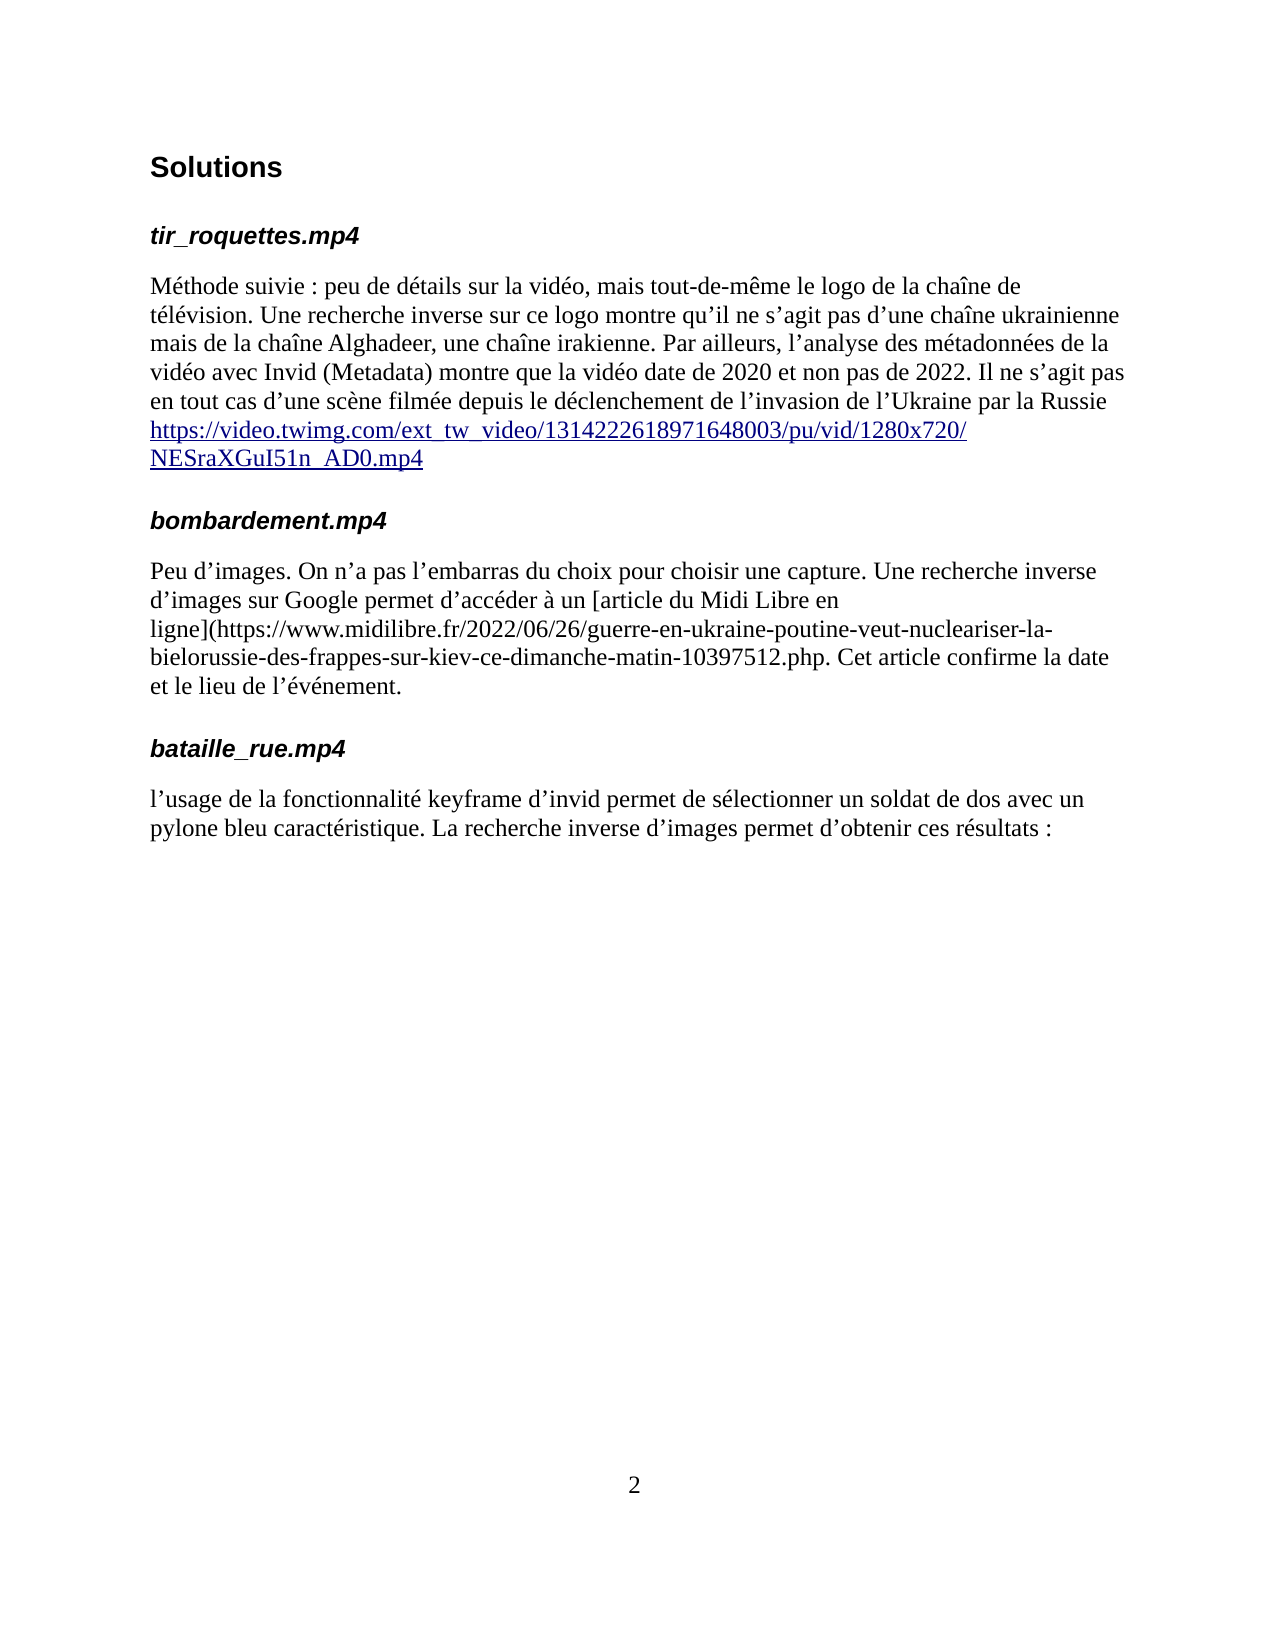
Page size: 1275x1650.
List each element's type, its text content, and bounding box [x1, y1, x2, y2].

subtitle bataille_rue.mp4 [150, 734, 1125, 762]
text l’usage de la fonctionnalité keyframe d’invid permet de sélectionner un soldat de dos avec un pylone bleu caractéristique. La recherche inverse d’images permet d’obtenir ces résultats : [150, 784, 1125, 841]
subtitle bombardement.mp4 [150, 506, 1125, 535]
text Peu d’images. On n’a pas l’embarras du choix pour choisir une capture. Une recherche inverse d’images sur Google permet d’accéder à un [article du Midi Libre en ligne](https://www.midilibre.fr/2022/06/26/guerre-en-ukraine-poutine-veut-nucleariser-la-bielorussie-des-frappes-sur-kiev-ce-dimanche-matin-10397512.php. Cet article confirme la date et le lieu de l’événement. [150, 556, 1125, 700]
text Méthode suivie : peu de détails sur la vidéo, mais tout-de-même le logo de la chaîne de télévision. Une recherche inverse sur ce logo montre qu’il ne s’agit pas d’une chaîne ukrainienne mais de la chaîne Alghadeer, une chaîne irakienne. Par ailleurs, l’analyse des métadonnées de la vidéo avec Invid (Metadata) montre que la vidéo date de 2020 et non pas de 2022. Il ne s’agit pas en tout cas d’une scène filmée depuis le déclenchement de l’invasion de l’Ukraine par la Russie https://video.twimg.com/ext_tw_video/1314222618971648003/pu/vid/1280x720/NESraXGuI51n_AD0.mp4 [150, 271, 1125, 472]
subtitle Solutions [150, 150, 1125, 183]
subtitle tir_roquettes.mp4 [150, 221, 1125, 249]
